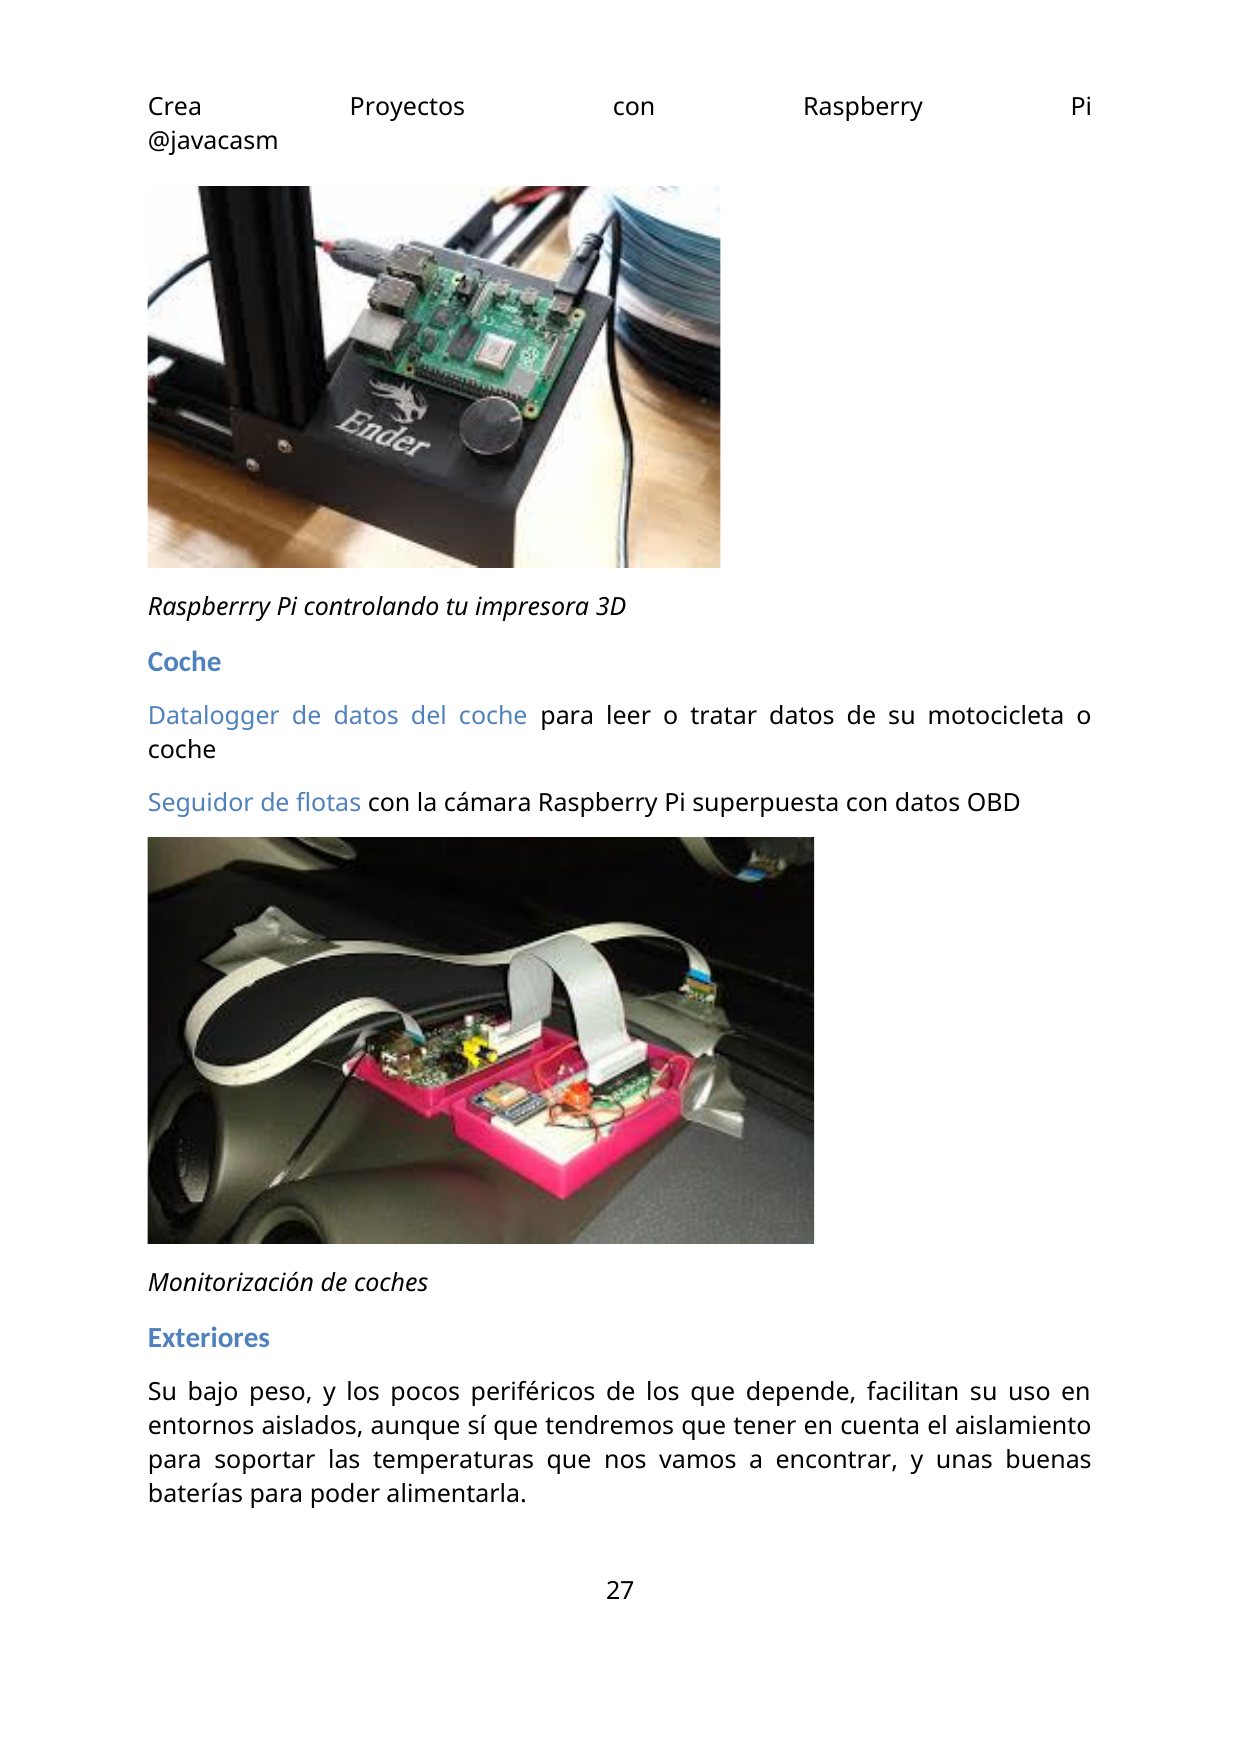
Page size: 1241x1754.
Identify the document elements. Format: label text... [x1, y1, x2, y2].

text Datalogger de datos del coche para leer o tratar datos de su motocicleta o coche [148, 697, 1093, 766]
text Su bajo peso, y los pocos periféricos de los que depende, facilitan su uso en entornos aislados, aunque sí que tendremos que tener en cuenta el aislamiento para soportar las temperaturas que nos vamos a encontrar, y unas buenas baterías para poder alimentarla. [148, 1373, 1093, 1510]
picture [147, 186, 721, 568]
subtitle Coche [148, 643, 1093, 679]
picture [147, 837, 815, 1244]
text Monitorización de coches [148, 1264, 1093, 1298]
text Seguidor de flotas con la cámara Raspberry Pi superpuesta con datos OBD [148, 784, 1093, 818]
text Raspberrry Pi controlando tu impresora 3D [148, 588, 1093, 622]
subtitle Exteriores [148, 1319, 1093, 1355]
